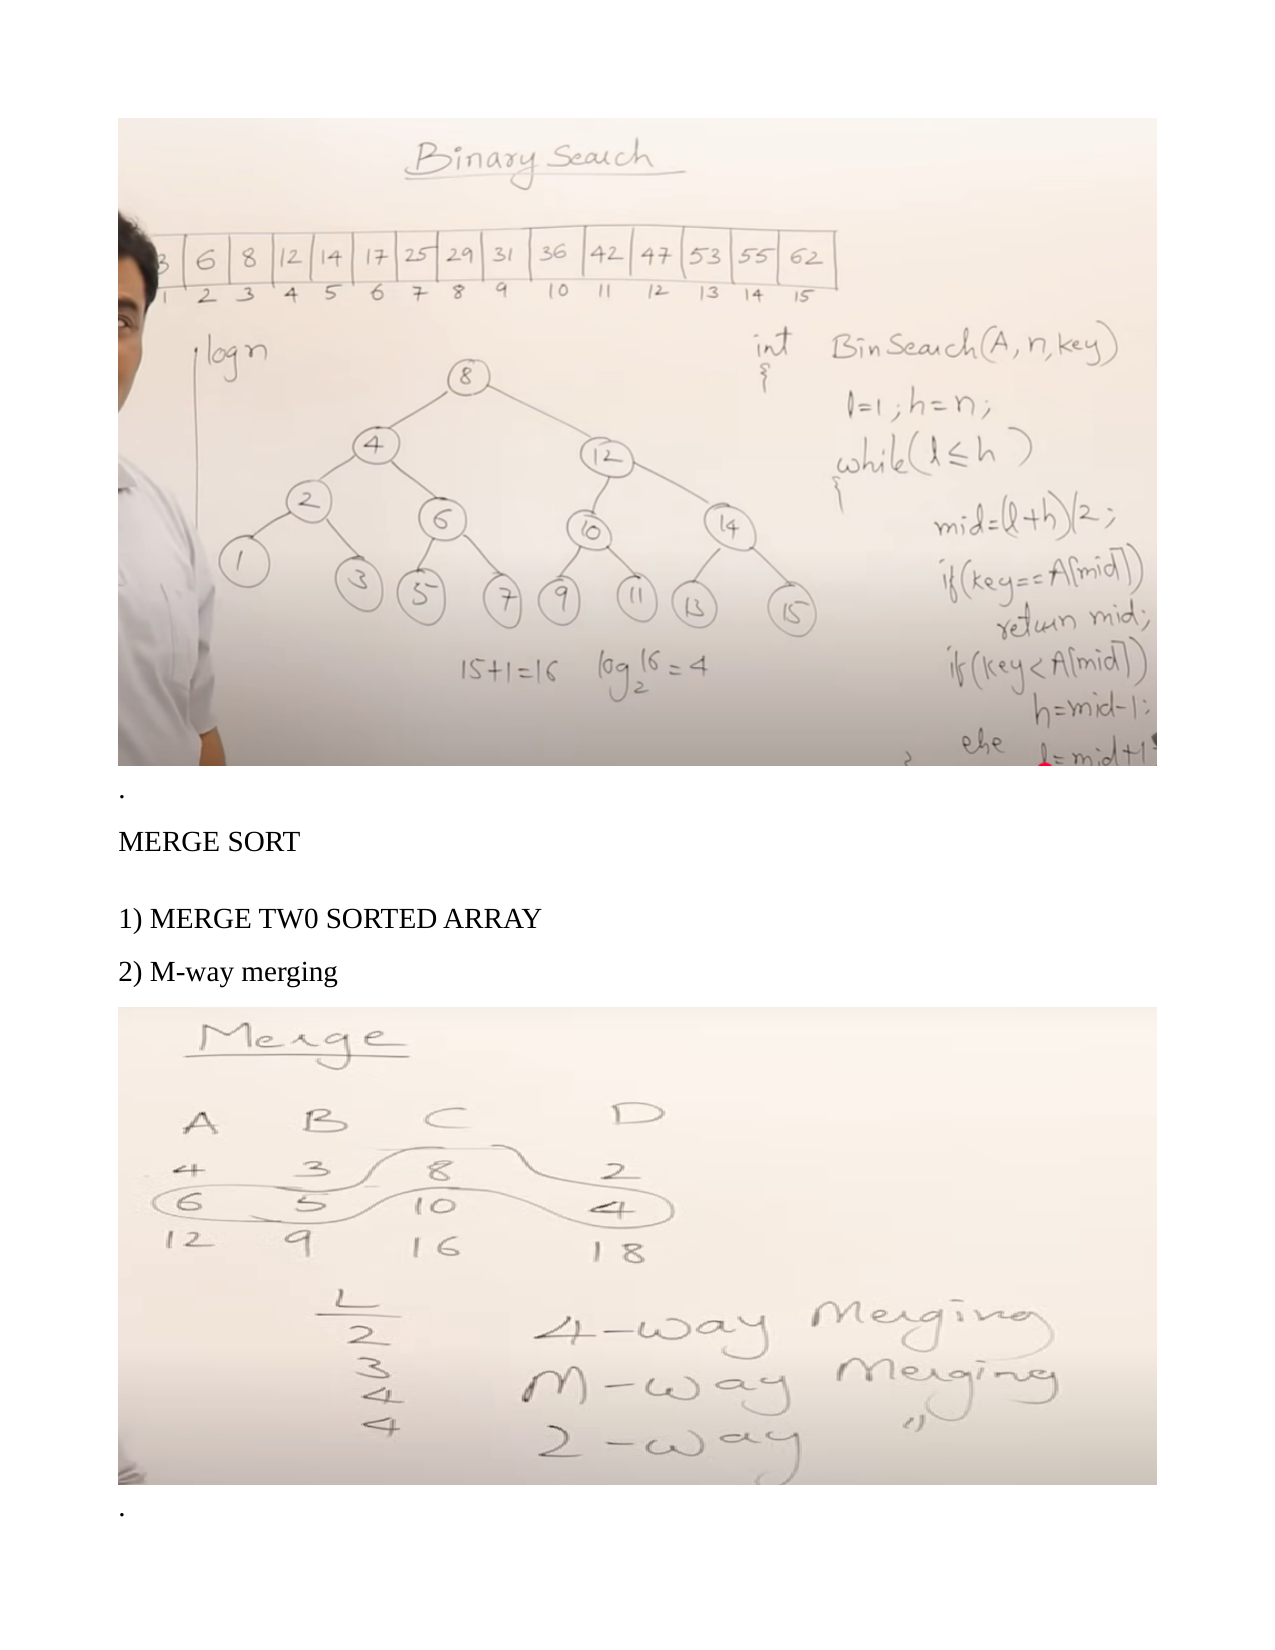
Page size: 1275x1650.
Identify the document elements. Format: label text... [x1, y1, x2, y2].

text MERGE SORT 1) MERGE TW0 SORTED ARRAY [118, 824, 1157, 934]
text 2) M-way merging [118, 954, 1157, 988]
picture [118, 1007, 1157, 1485]
picture [118, 118, 1157, 766]
text . [118, 766, 1157, 804]
text . [118, 1485, 1157, 1523]
